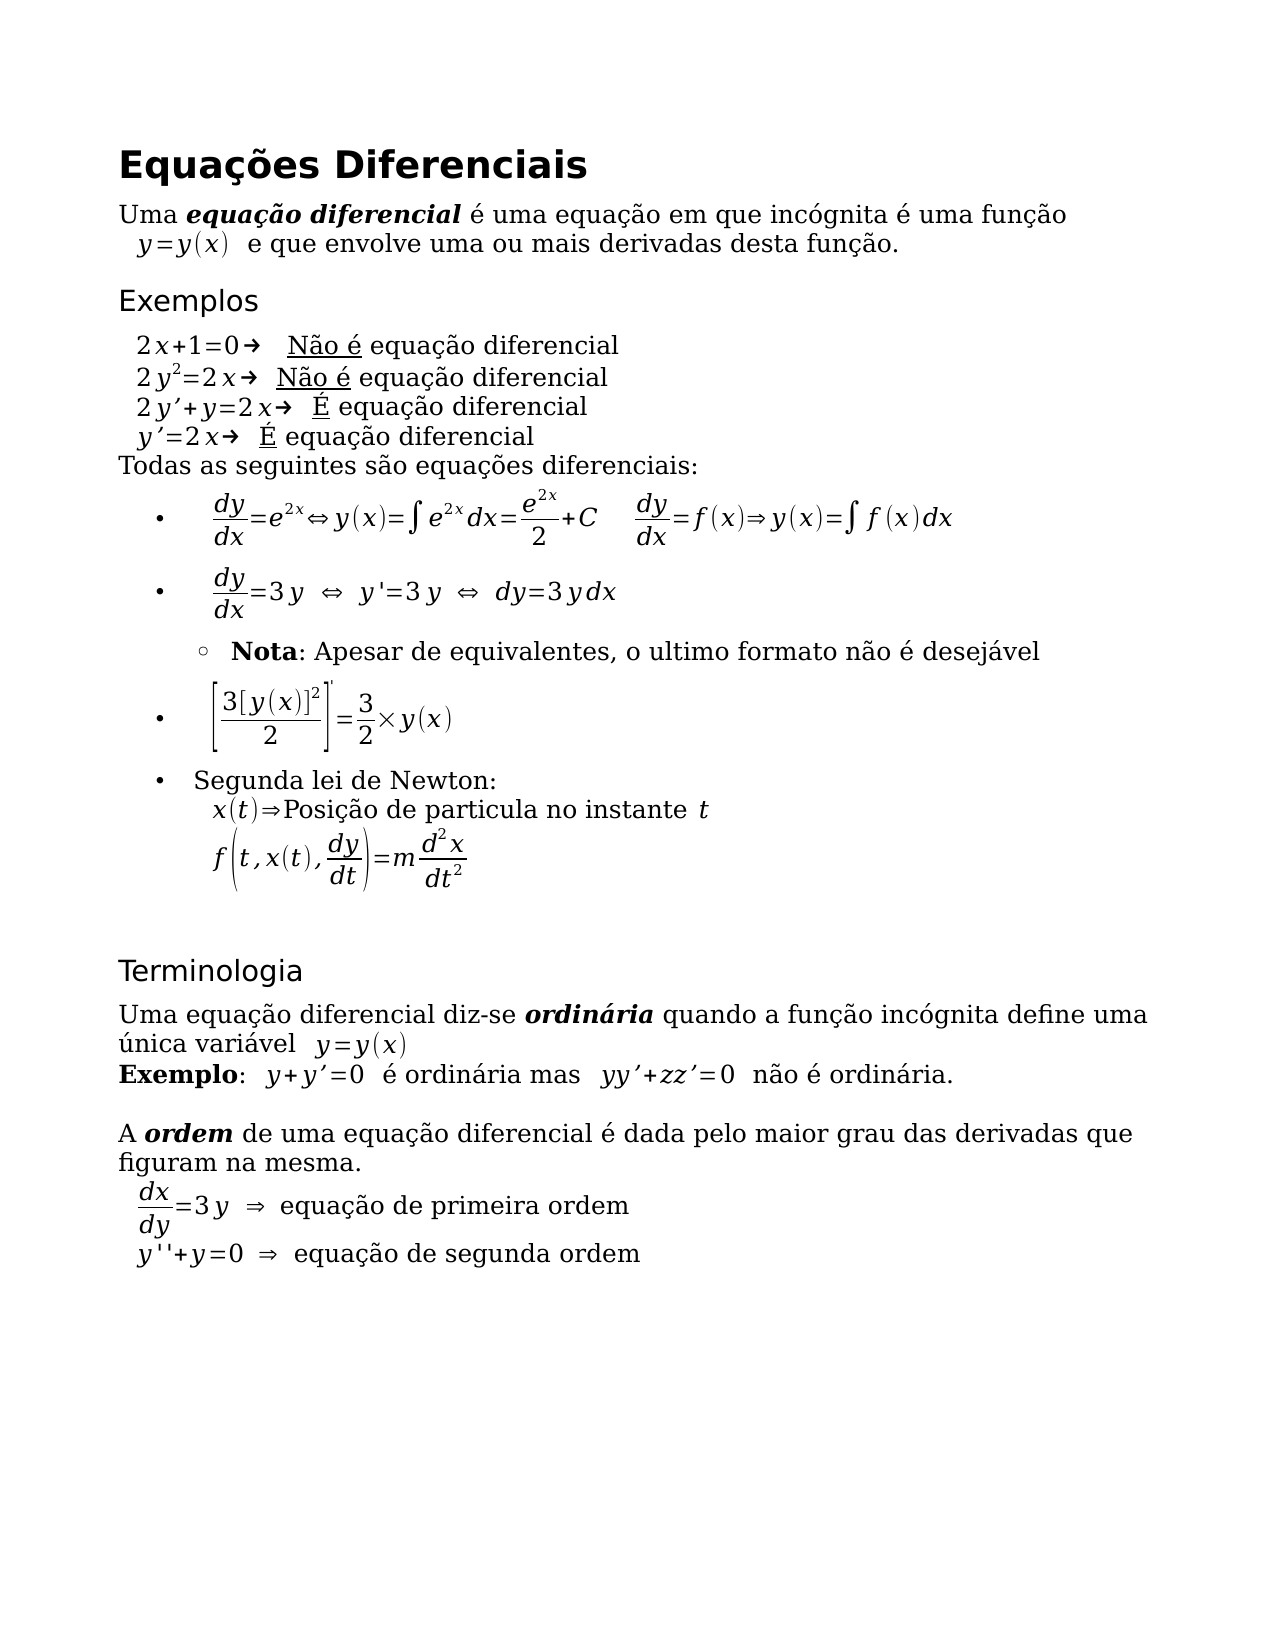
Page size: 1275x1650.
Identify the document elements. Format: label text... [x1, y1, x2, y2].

subtitle Exemplos [118, 284, 1157, 318]
subtitle Equações Diferenciais [118, 143, 1157, 187]
text A ordem de uma equação diferencial é dada pelo maior grau das derivadas que figuram na mesma. [118, 1119, 1157, 1177]
list Nota: Apesar de equivalentes, o ultimo formato não é desejável [193, 636, 1157, 666]
text Não é equação diferencial [118, 331, 1157, 360]
list Segunda lei de Newton: [156, 766, 1157, 894]
text Uma equação diferencial é uma equação em que incógnita é uma funçãoe que envolve uma ou mais derivadas desta função. [118, 200, 1157, 259]
text Exemplo:é ordinária masnão é ordinária. [118, 1060, 1157, 1089]
text Não é equação diferencial [118, 360, 1157, 392]
text É equação diferencial [118, 422, 1157, 451]
text Todas as seguintes são equações diferenciais: [118, 451, 1157, 480]
text É equação diferencial [118, 392, 1157, 422]
text Uma equação diferencial diz-se ordinária quando a função incógnita define uma única variável [118, 1000, 1157, 1060]
subtitle Terminologia [118, 954, 1157, 988]
